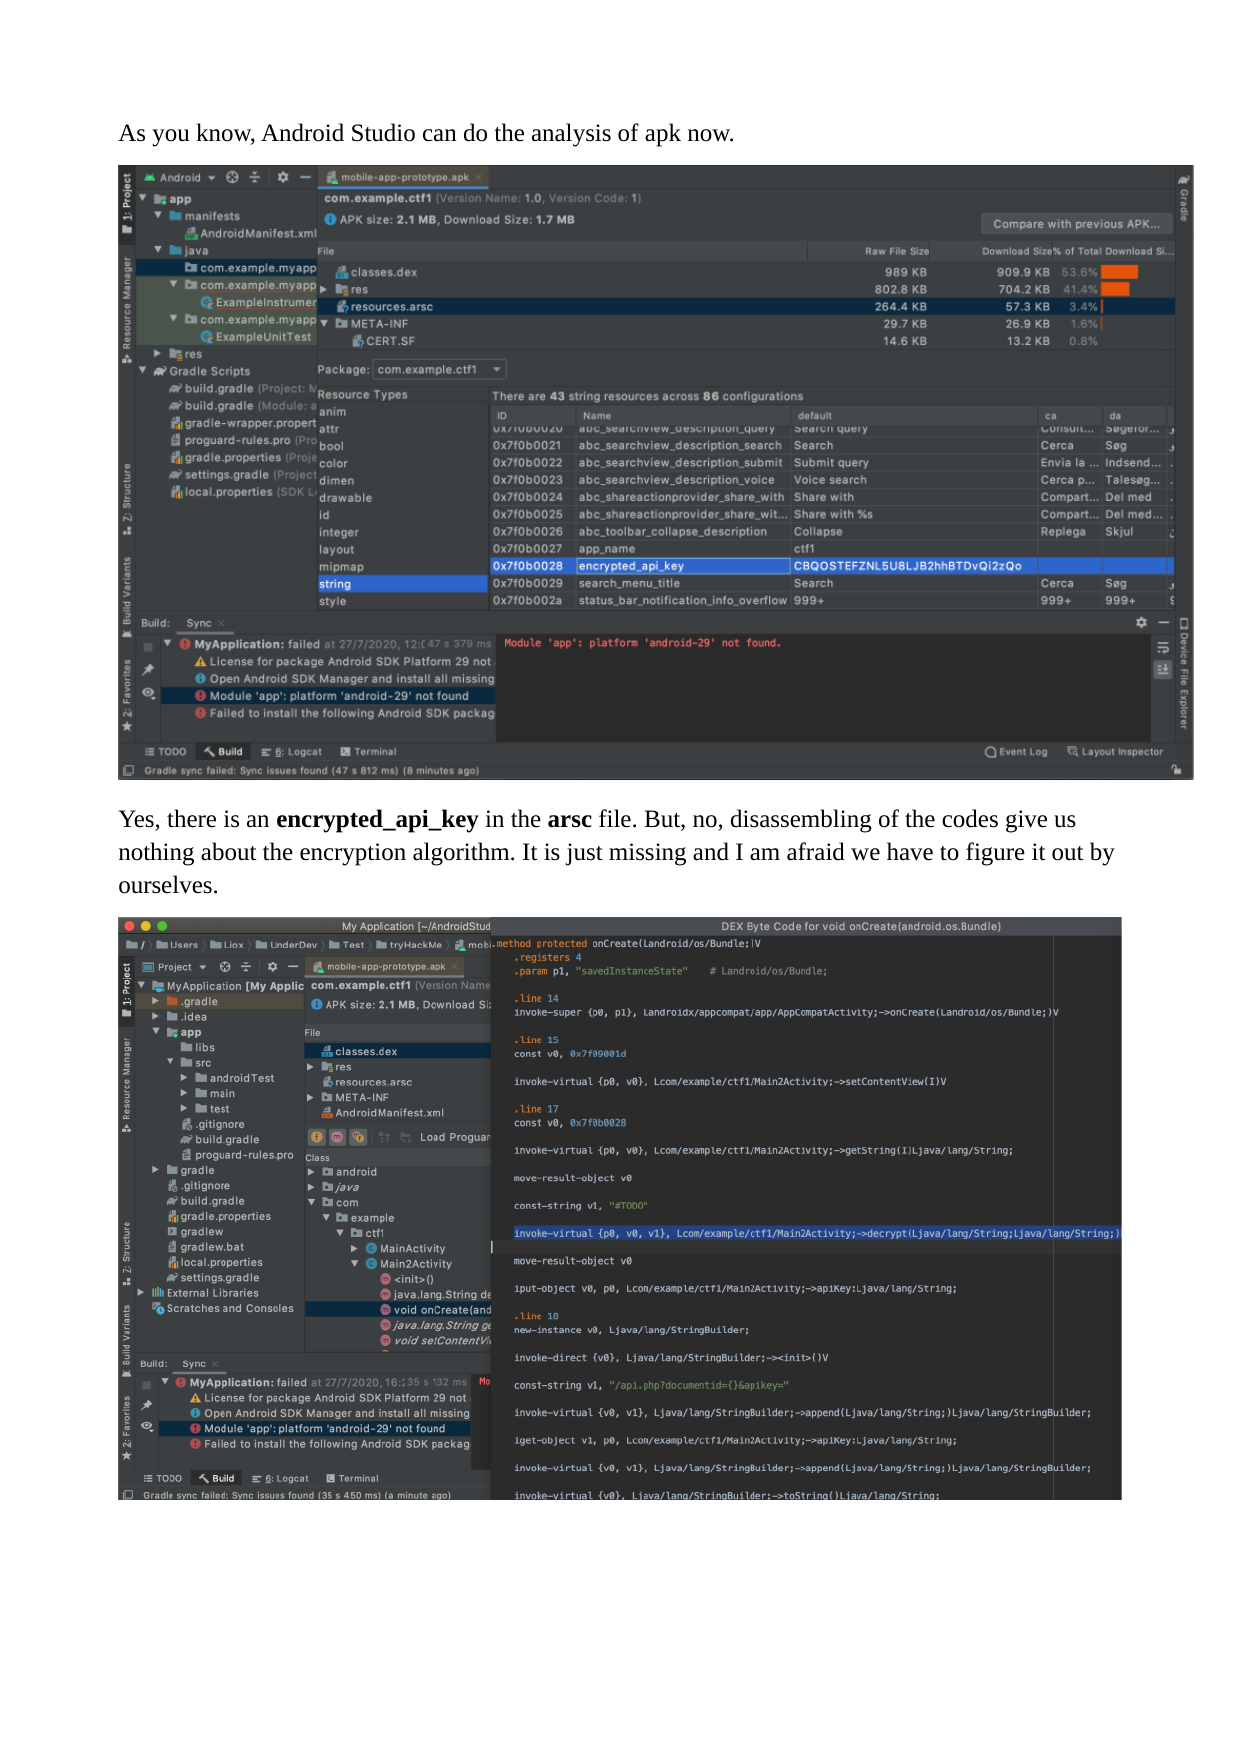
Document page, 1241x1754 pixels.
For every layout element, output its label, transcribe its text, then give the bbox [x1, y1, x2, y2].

picture [118, 917, 1122, 1500]
picture [118, 165, 1194, 780]
text As you know, Android Studio can do the analysis of apk now. [118, 118, 1122, 147]
text Yes, there is an encrypted_api_key in the arsc file. But, no, disassembling of the codes give us nothing about the encryption algorithm. It is just missing and I am afraid we have to figure it out by ourselves. [118, 804, 1122, 899]
